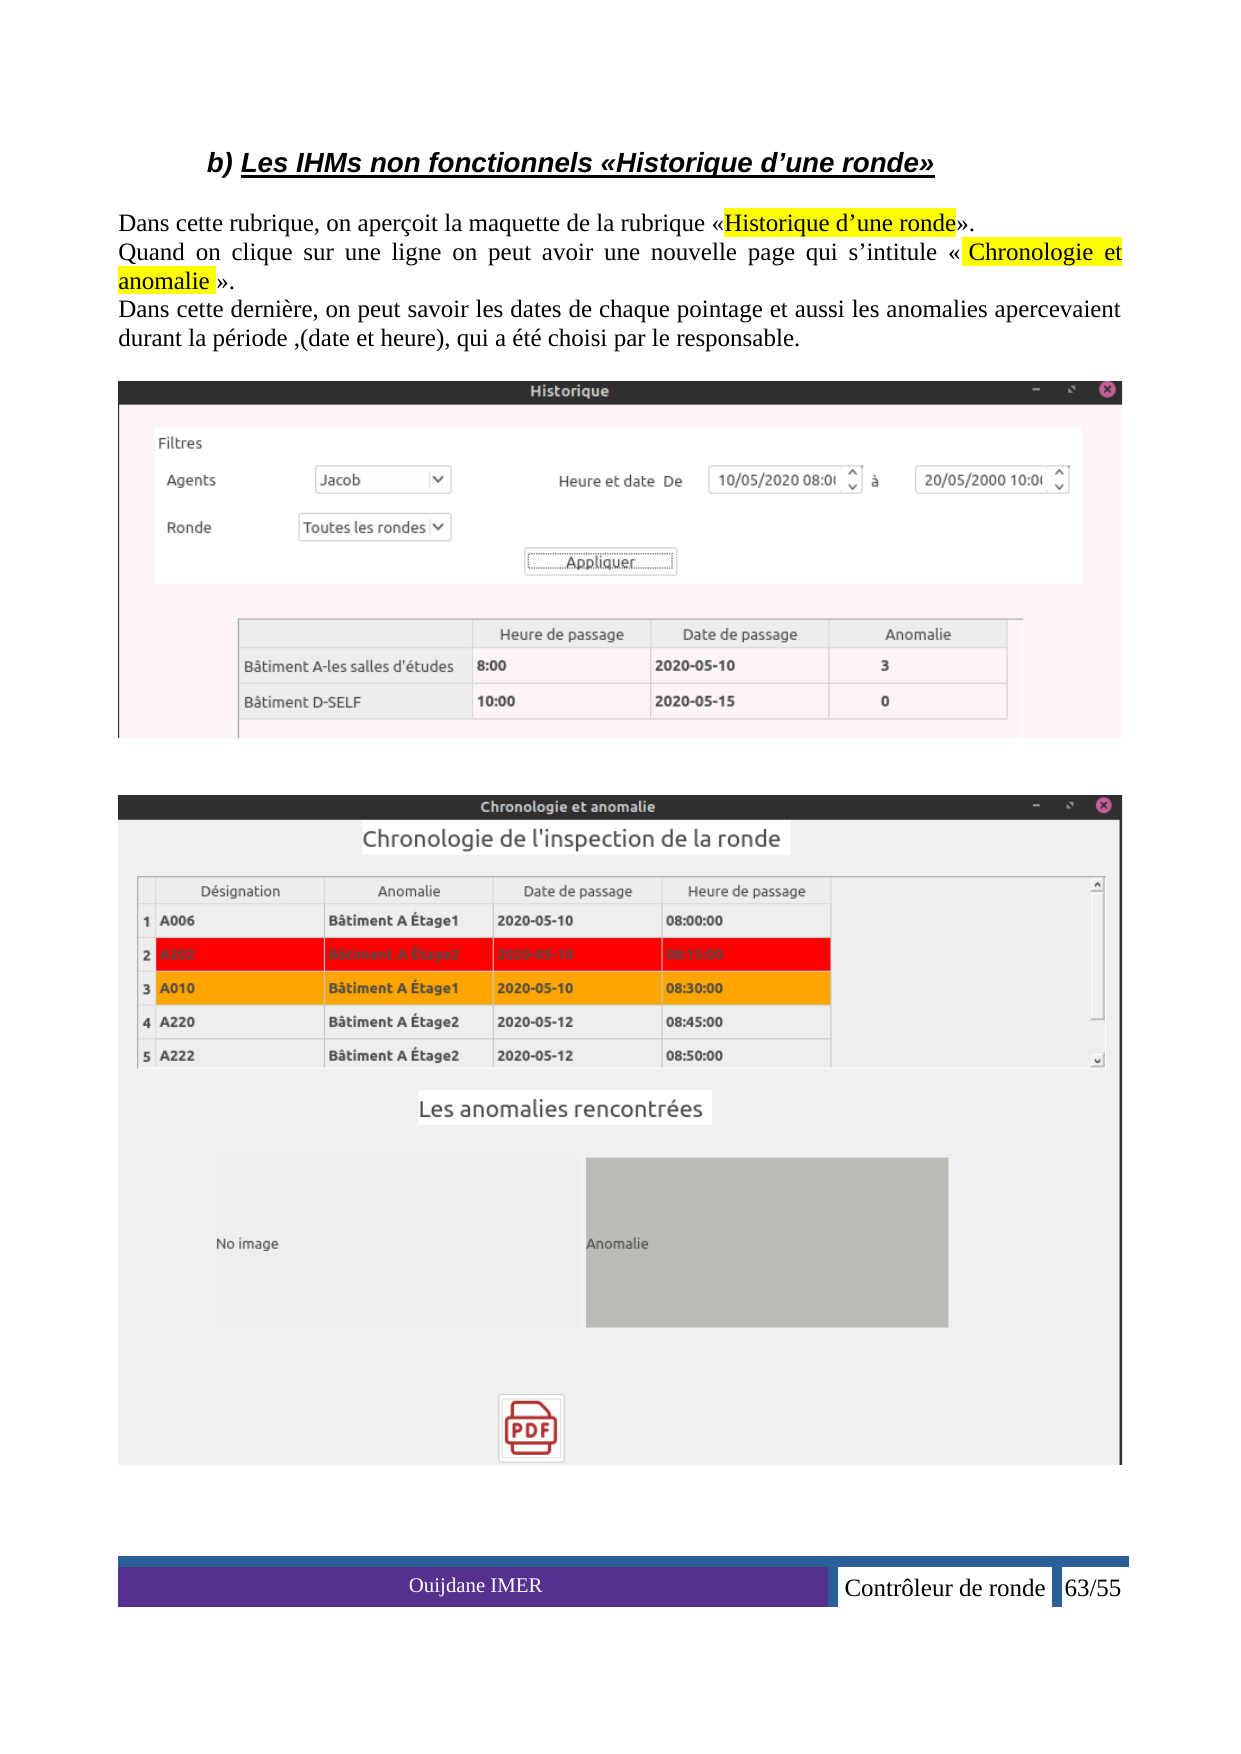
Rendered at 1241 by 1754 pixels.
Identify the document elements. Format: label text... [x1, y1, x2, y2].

picture [118, 381, 1123, 738]
subtitle Les IHMs non fonctionnels «Historique d’une ronde» [118, 147, 1122, 179]
text Dans cette rubrique, on aperçoit la maquette de la rubrique «Historique d’une ronde». [118, 208, 1122, 237]
text Dans cette dernière, on peut savoir les dates de chaque pointage et aussi les anomalies apercevaient durant la période ,(date et heure), qui a été choisi par le responsable. [118, 294, 1122, 352]
text Quand on clique sur une ligne on peut avoir une nouvelle page qui s’intitule « Chronologie et anomalie ». [118, 237, 1122, 294]
picture [118, 795, 1123, 1465]
